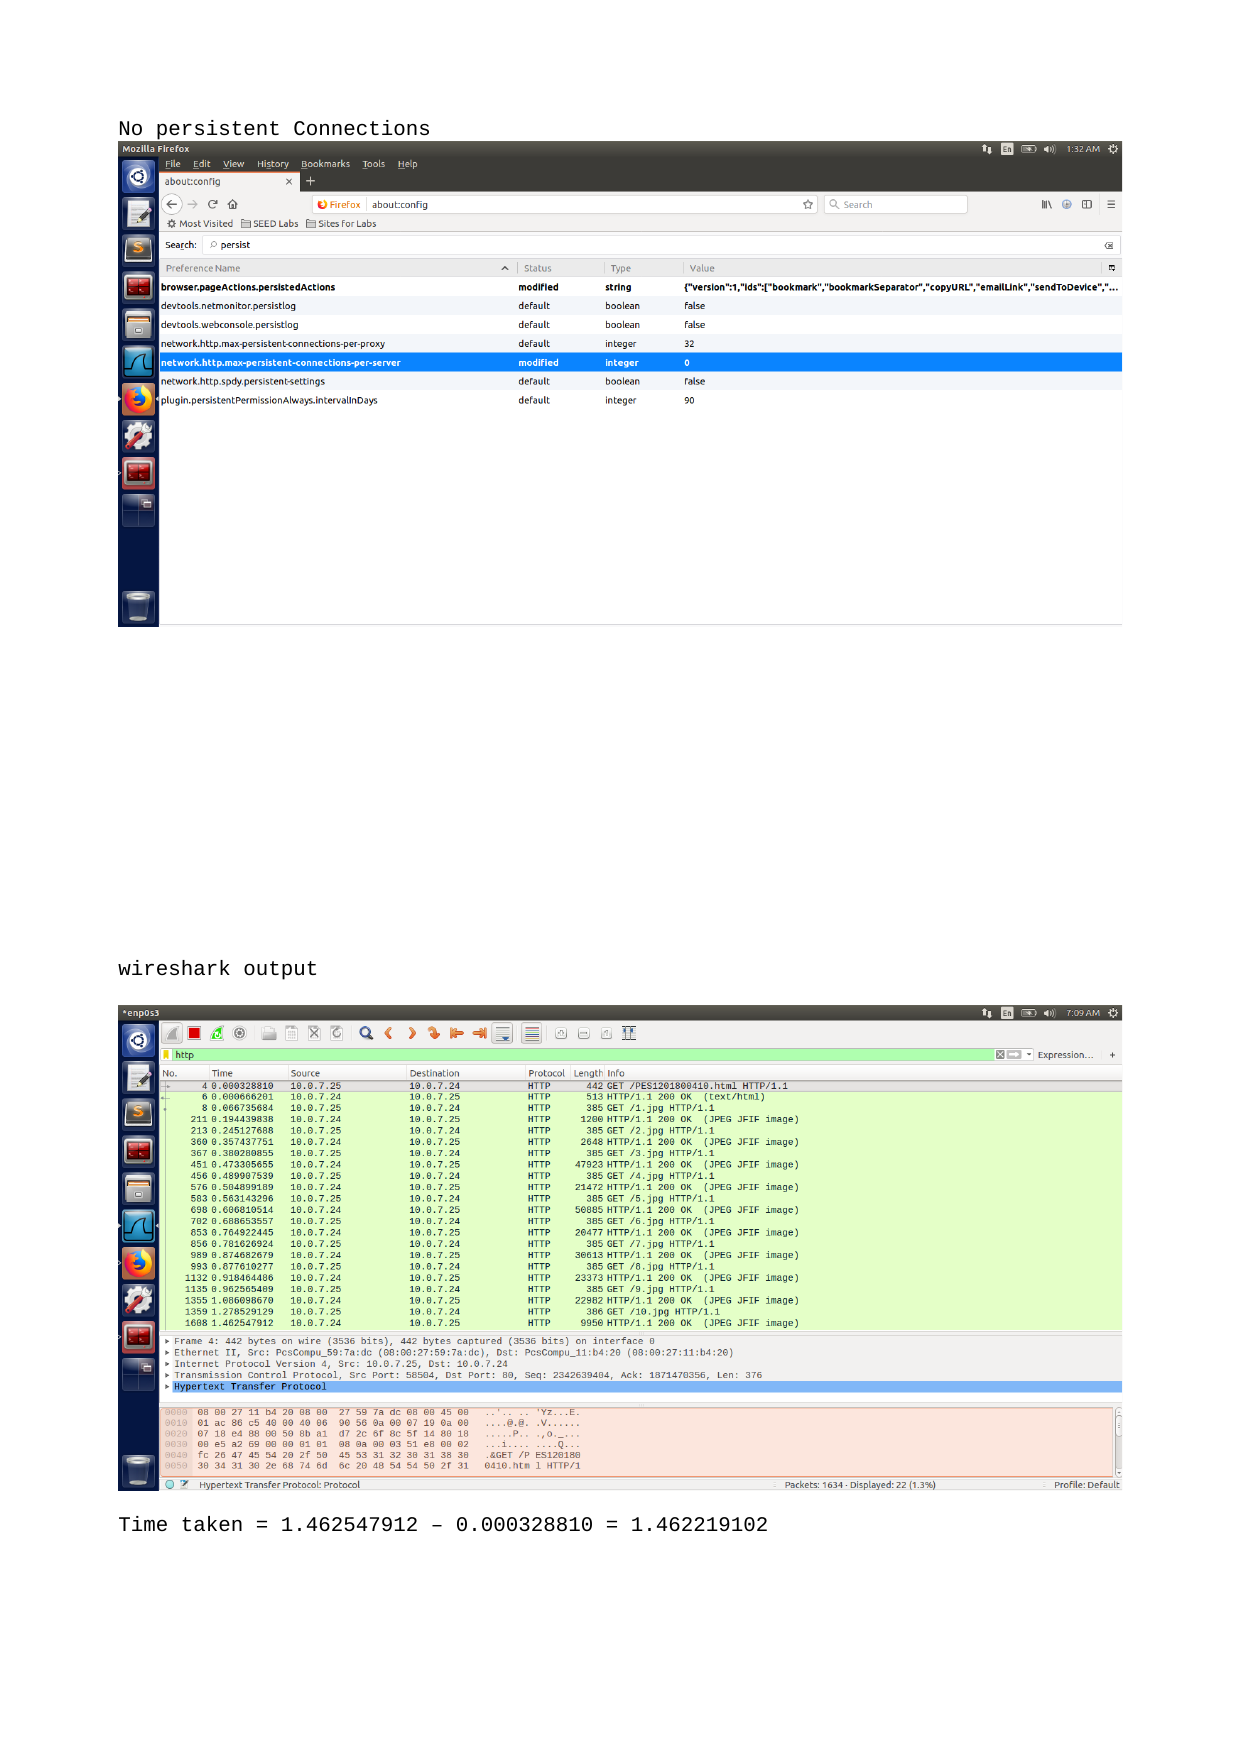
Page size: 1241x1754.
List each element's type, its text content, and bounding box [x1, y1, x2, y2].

text wireshark output [118, 958, 1122, 981]
text No persistent Connections [118, 118, 1122, 141]
text Time taken = 1.462547912 – 0.000328810 = 1.462219102 [118, 1514, 1122, 1537]
picture [118, 1005, 1123, 1491]
picture [118, 141, 1123, 627]
